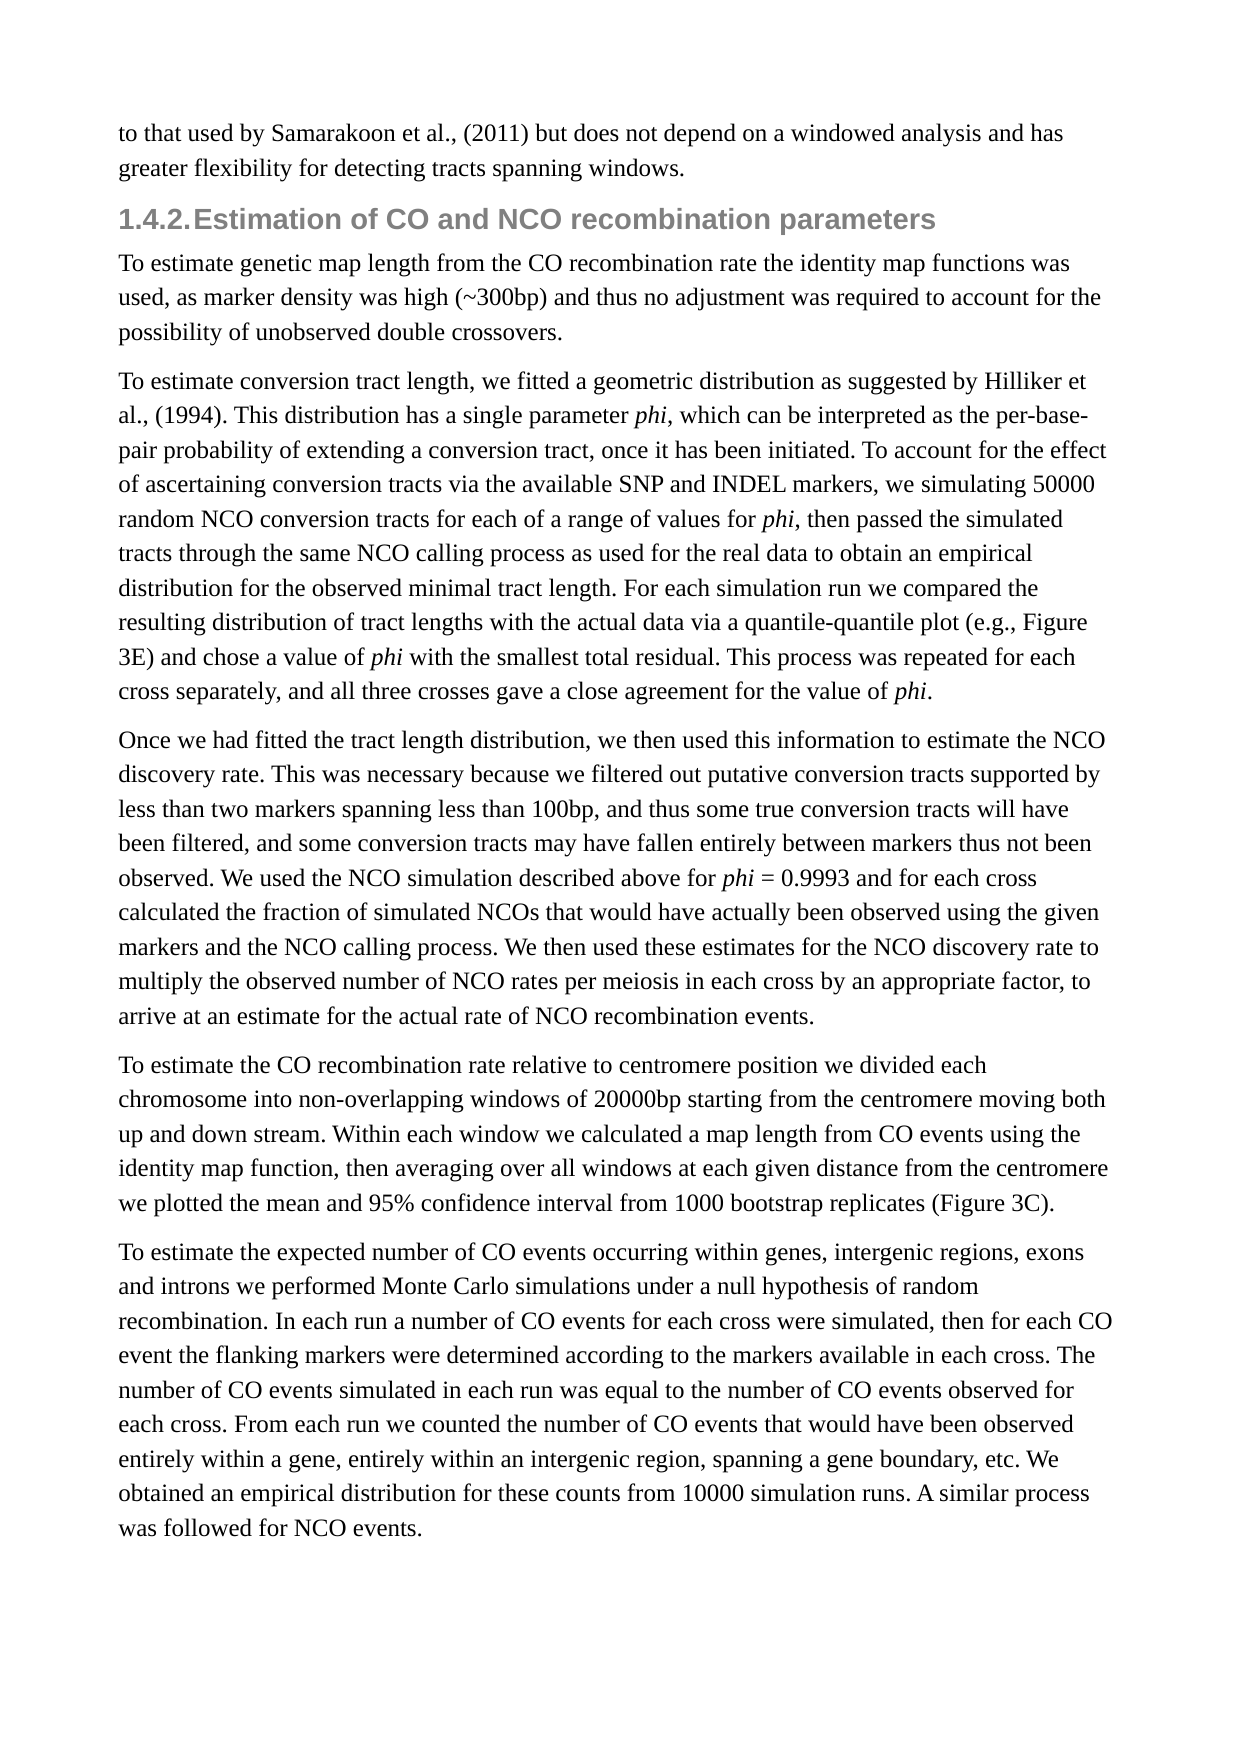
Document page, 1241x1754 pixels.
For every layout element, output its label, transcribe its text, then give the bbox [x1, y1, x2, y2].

text To estimate the CO recombination rate relative to centromere position we divided each chromosome into non-overlapping windows of 20000bp starting from the centromere moving both up and down stream. Within each window we calculated a map length from CO events using the identity map function, then averaging over all windows at each given distance from the centromere we plotted the mean and 95% confidence interval from 1000 bootstrap replicates (Figure 3C). [118, 1050, 1122, 1217]
text Once we had fitted the tract length distribution, we then used this information to estimate the NCO discovery rate. This was necessary because we filtered out putative conversion tracts supported by less than two markers spanning less than 100bp, and thus some true conversion tracts will have been filtered, and some conversion tracts may have fallen entirely between markers thus not been observed. We used the NCO simulation described above for phi = 0.9993 and for each cross calculated the fraction of simulated NCOs that would have actually been observed using the given markers and the NCO calling process. We then used these estimates for the NCO discovery rate to multiply the observed number of NCO rates per meiosis in each cross by an appropriate factor, to arrive at an estimate for the actual rate of NCO recombination events. [118, 725, 1122, 1030]
text To estimate the expected number of CO events occurring within genes, intergenic regions, exons and introns we performed Monte Carlo simulations under a null hypothesis of random recombination. In each run a number of CO events for each cross were simulated, then for each CO event the flanking markers were determined according to the markers available in each cross. The number of CO events simulated in each run was equal to the number of CO events observed for each cross. From each run we counted the number of CO events that would have been observed entirely within a gene, entirely within an intergenic region, spanning a gene boundary, etc. We obtained an empirical distribution for these counts from 10000 simulation runs. A similar process was followed for NCO events. [118, 1237, 1122, 1542]
subtitle Estimation of CO and NCO recombination parameters [118, 202, 1122, 235]
text To estimate genetic map length from the CO recombination rate the identity map functions was used, as marker density was high (~300bp) and thus no adjustment was required to account for the possibility of unobserved double crossovers. [118, 248, 1122, 345]
text To estimate conversion tract length, we fitted a geometric distribution as suggested by Hilliker et al., (1994)⁠. This distribution has a single parameter phi, which can be interpreted as the per-base-pair probability of extending a conversion tract, once it has been initiated. To account for the effect of ascertaining conversion tracts via the available SNP and INDEL markers, we simulating 50000 random NCO conversion tracts for each of a range of values for phi, then passed the simulated tracts through the same NCO calling process as used for the real data to obtain an empirical distribution for the observed minimal tract length. For each simulation run we compared the resulting distribution of tract lengths with the actual data via a quantile-quantile plot (e.g., Figure 3E) and chose a value of phi with the smallest total residual. This process was repeated for each cross separately, and all three crosses gave a close agreement for the value of phi. [118, 366, 1122, 705]
text to that used by Samarakoon et al., (2011)⁠ but does not depend on a windowed analysis and has greater flexibility for detecting tracts spanning windows. [118, 118, 1122, 181]
